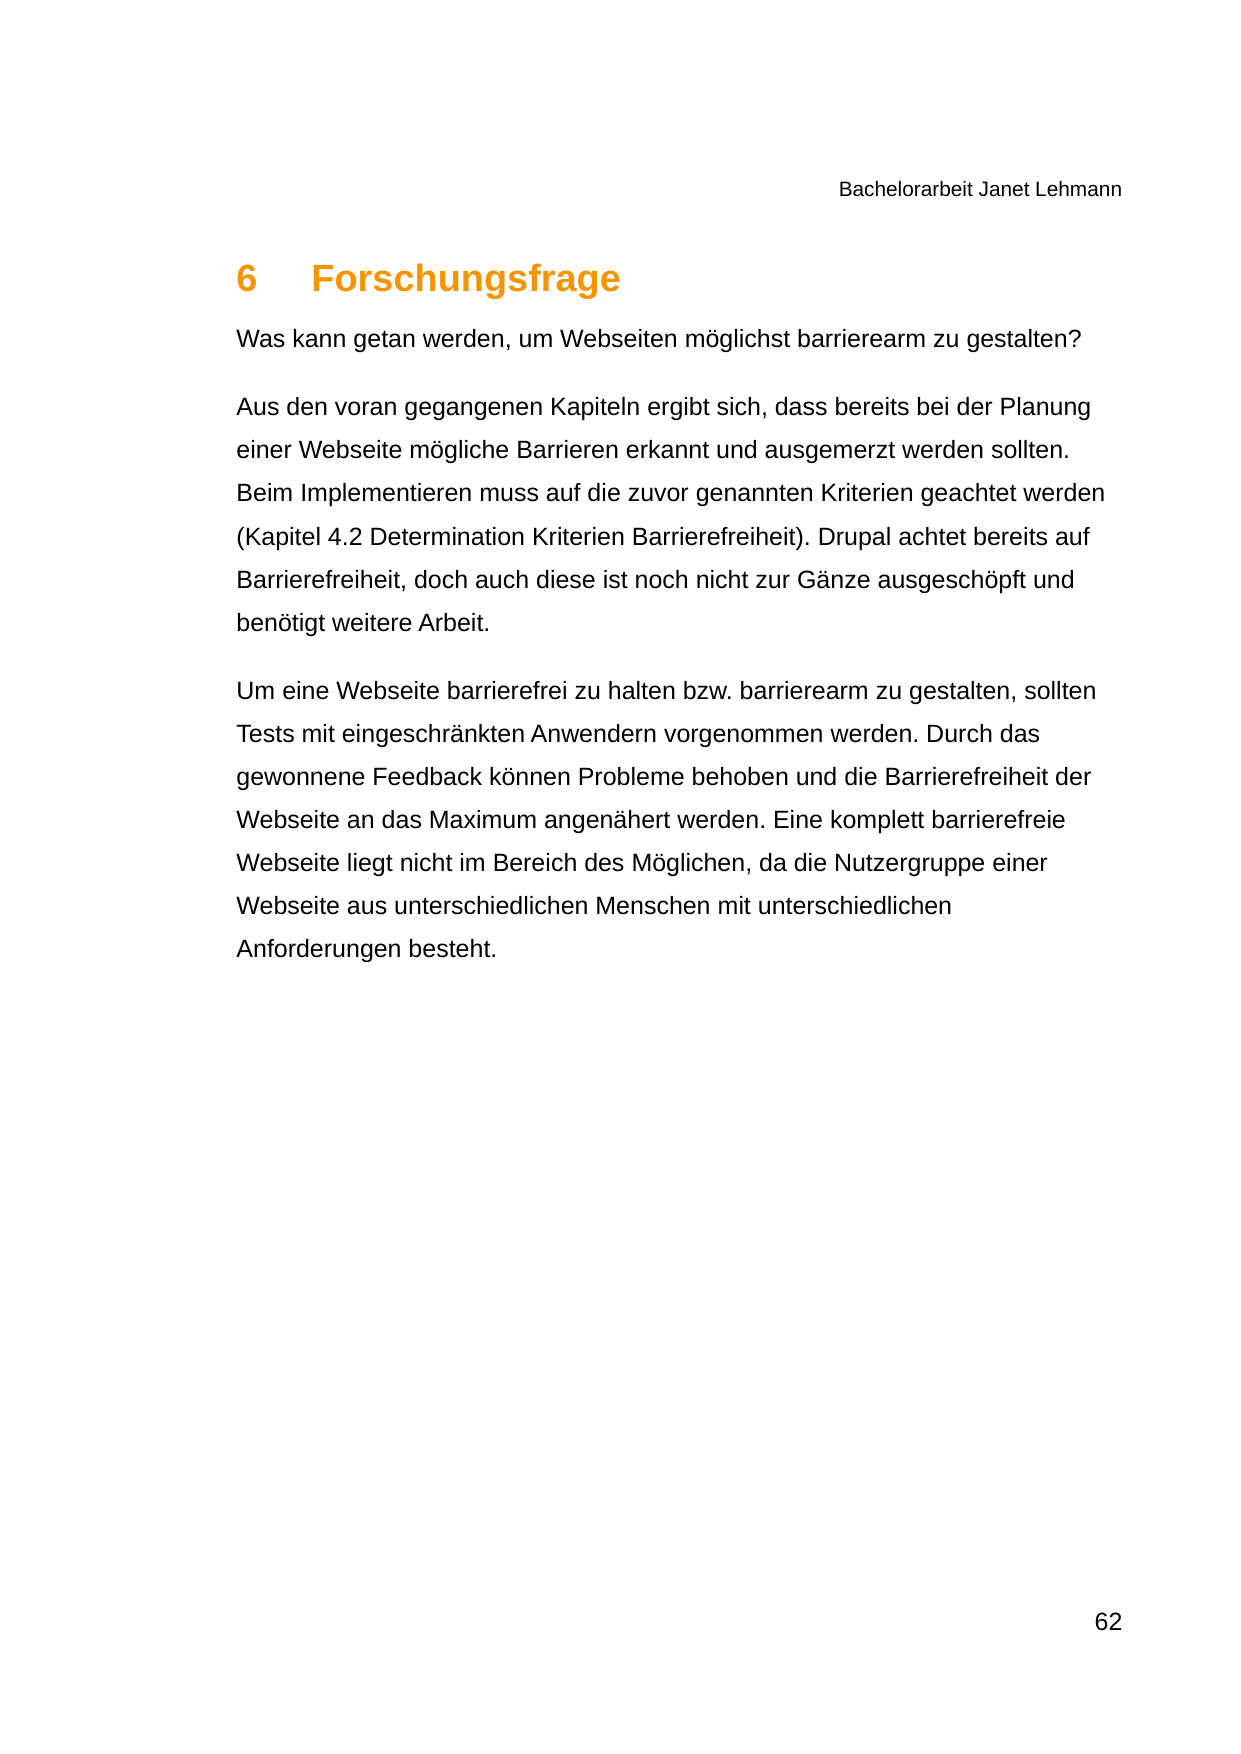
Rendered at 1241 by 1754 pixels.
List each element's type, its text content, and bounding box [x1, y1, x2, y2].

text Aus den voran gegangenen Kapiteln ergibt sich, dass bereits bei der Planung einer Webseite mögliche Barrieren erkannt und ausgemerzt werden sollten. Beim Implementieren muss auf die zuvor genannten Kriterien geachtet werden (Kapitel 4.2 Determination Kriterien Barrierefreiheit). Drupal achtet bereits auf Barrierefreiheit, doch auch diese ist noch nicht zur Gänze ausgeschöpft und benötigt weitere Arbeit. [236, 392, 1122, 636]
subtitle Forschungsfrage [236, 256, 1122, 299]
text Um eine Webseite barrierefrei zu halten bzw. barrierearm zu gestalten, sollten Tests mit eingeschränkten Anwendern vorgenommen werden. Durch das gewonnene Feedback können Probleme behoben und die Barrierefreiheit der Webseite an das Maximum angenähert werden. Eine komplett barrierefreie Webseite liegt nicht im Bereich des Möglichen, da die Nutzergruppe einer Webseite aus unterschiedlichen Menschen mit unterschiedlichen Anforderungen besteht. [236, 676, 1122, 963]
text Was kann getan werden, um Webseiten möglichst barrierearm zu gestalten? [236, 324, 1122, 353]
